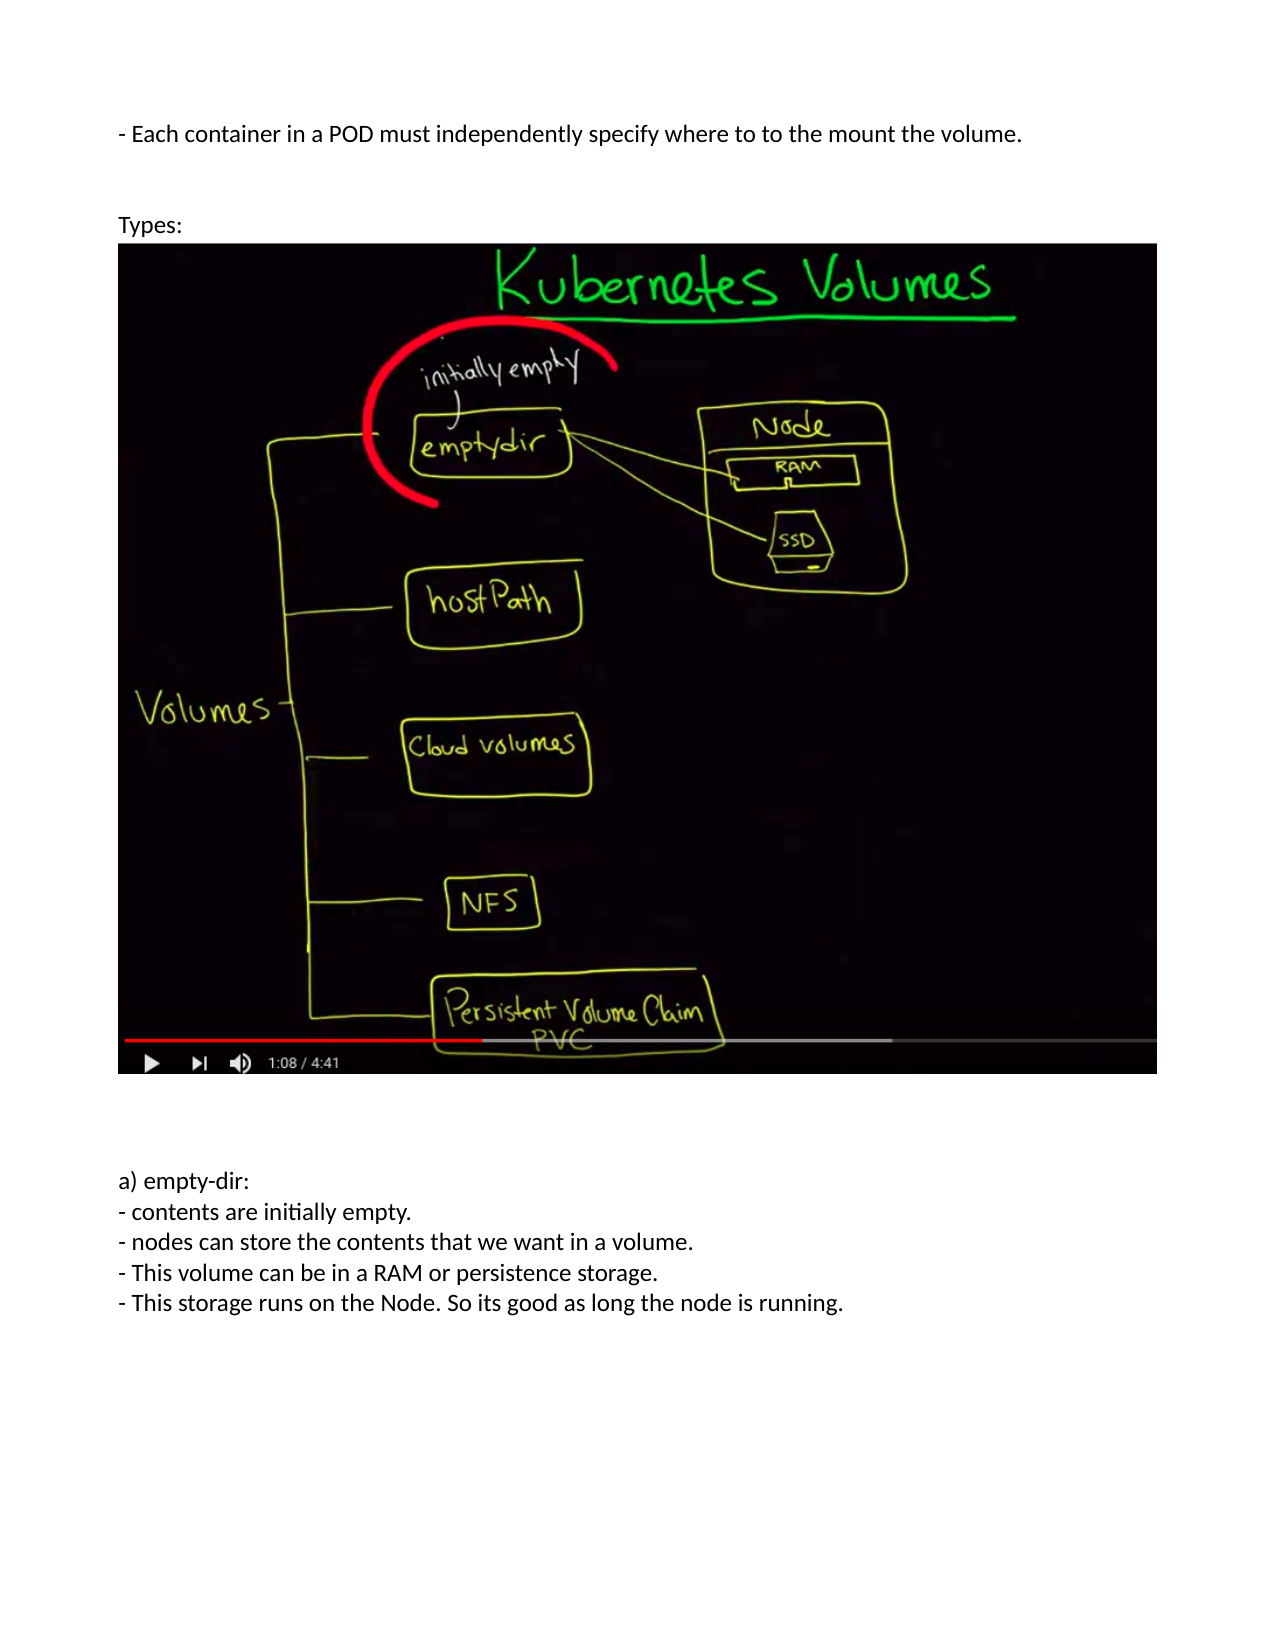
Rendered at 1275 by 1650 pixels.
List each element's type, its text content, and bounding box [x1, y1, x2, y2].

text - nodes can store the contents that we want in a volume. [118, 1226, 1157, 1257]
picture [118, 240, 1157, 1074]
text - This volume can be in a RAM or persistence storage. [118, 1257, 1157, 1287]
text - This storage runs on the Node. So its good as long the node is running. [118, 1287, 1157, 1318]
text - contents are initially empty. [118, 1196, 1157, 1226]
text a) empty-dir: [118, 1165, 1157, 1196]
list - Each container in a POD must independently specify where to to the mount the volume. [118, 118, 1157, 149]
text Types: [118, 210, 1157, 240]
